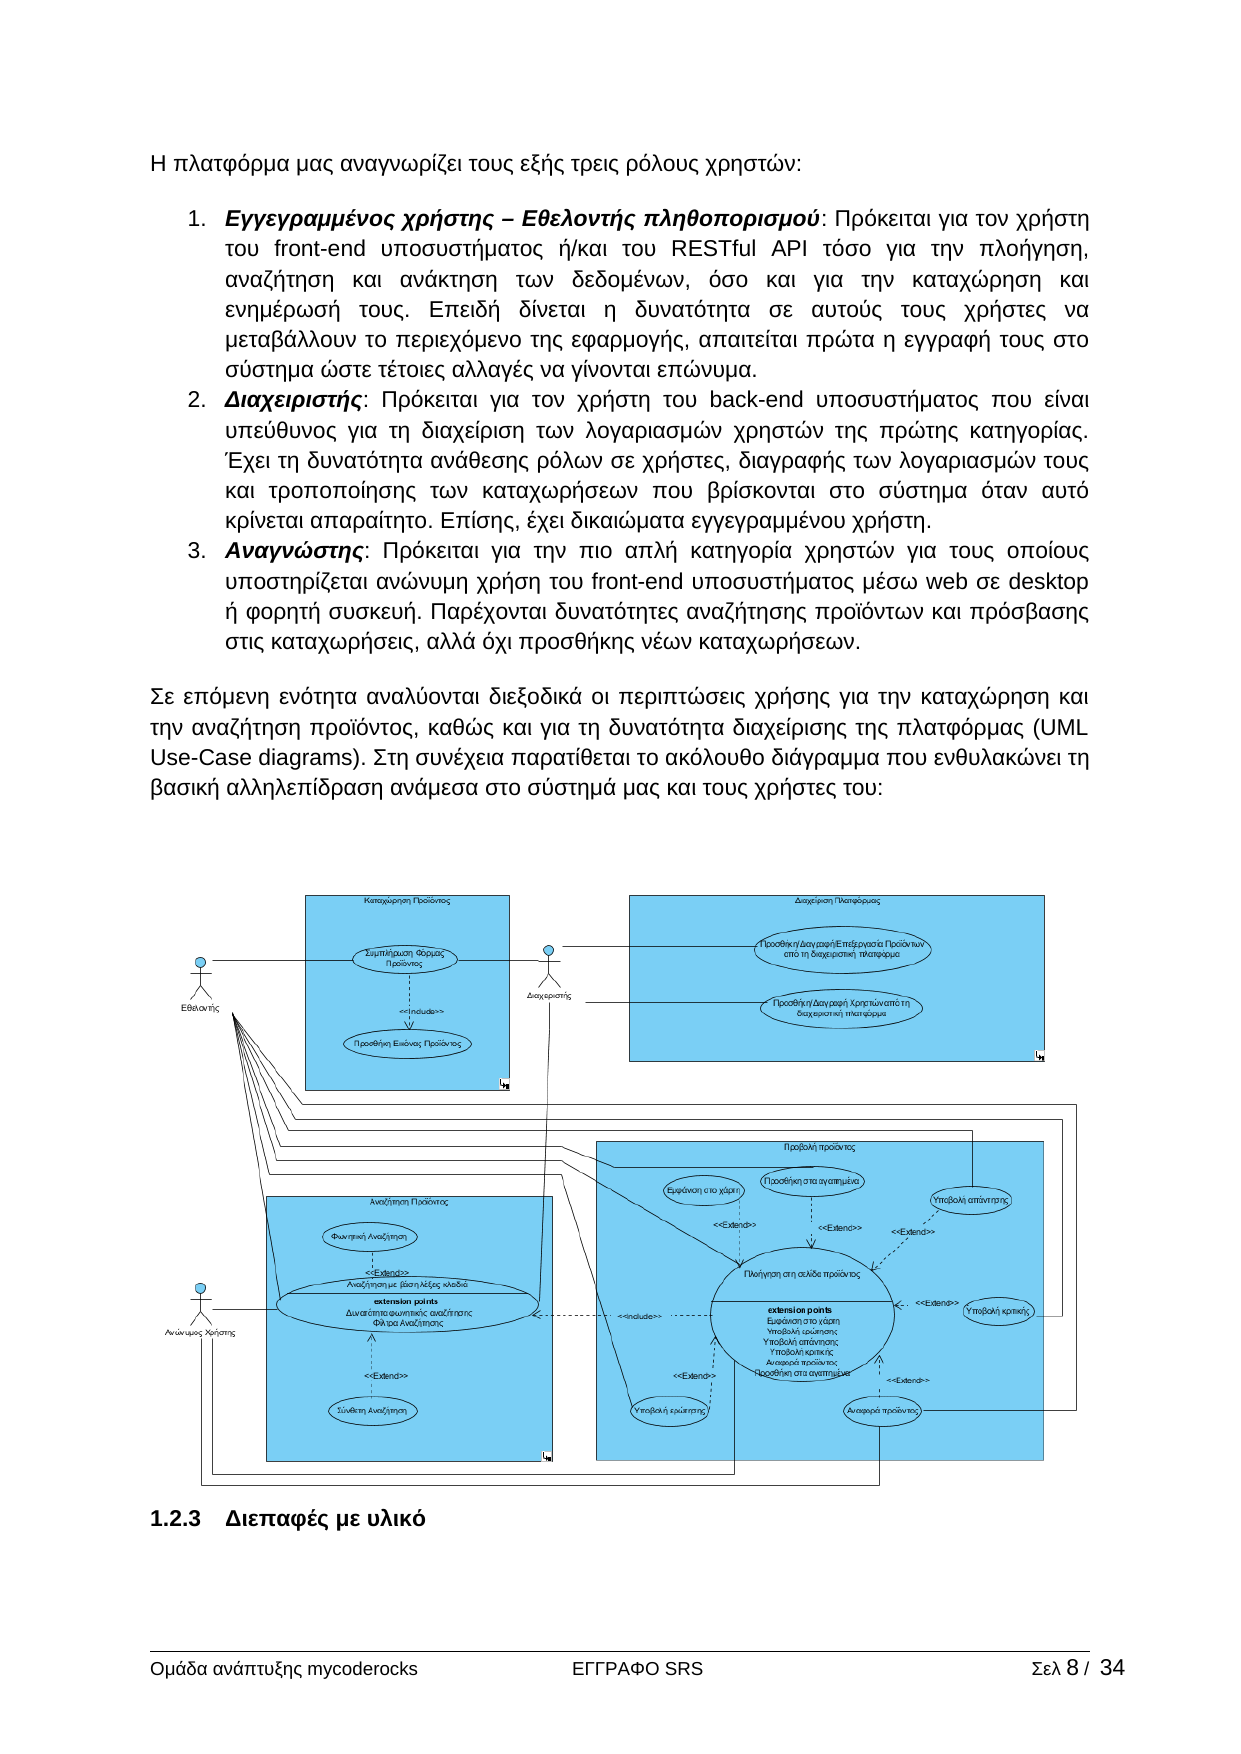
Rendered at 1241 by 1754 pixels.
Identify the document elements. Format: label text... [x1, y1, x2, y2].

text Σε επόμενη ενότητα αναλύονται διεξοδικά οι περιπτώσεις χρήσης για την καταχώρηση και την αναζήτηση προϊόντος, καθώς και για τη δυνατότητα διαχείρισης της πλατφόρμας (UML Use-Case diagrams). Στη συνέχεια παρατίθεται το ακόλουθο διάγραμμα που ενθυλακώνει τη βασική αλληλεπίδραση ανάμεσα στο σύστημά μας και τους χρήστες του: [150, 683, 1090, 800]
list Εγγεγραμμένος χρήστης – Εθελοντής πληθοπορισμού: Πρόκειται για τον χρήστη του front-end υποσυστήματος ή/και του RESTful API τόσο για την πλοήγηση, αναζήτηση και ανάκτηση των δεδομένων, όσο και για την καταχώρηση και ενημέρωσή τους. Επειδή δίνεται η δυνατότητα σε αυτούς τους χρήστες να μεταβάλλουν το περιεχόμενο της εφαρμογής, απαιτείται πρώτα η εγγραφή τους στο σύστημα ώστε τέτοιες αλλαγές να γίνονται επώνυμα. [187, 205, 1090, 383]
picture [150, 884, 1091, 1493]
list Αναγνώστης: Πρόκειται για την πιο απλή κατηγορία χρηστών για τους οποίους υποστηρίζεται ανώνυμη χρήση του front-end υποσυστήματος μέσω web σε desktop ή φορητή συσκευή. Παρέχονται δυνατότητες αναζήτησης προϊόντων και πρόσβασης στις καταχωρήσεις, αλλά όχι προσθήκης νέων καταχωρήσεων. [187, 537, 1090, 654]
text 1.2.3 Διεπαφές με υλικό [150, 1505, 1090, 1532]
list Διαχειριστής: Πρόκειται για τον χρήστη του back-end υποσυστήματος που είναι υπεύθυνος για τη διαχείριση των λογαριασμών χρηστών της πρώτης κατηγορίας. Έχει τη δυνατότητα ανάθεσης ρόλων σε χρήστες, διαγραφής των λογαριασμών τους και τροποποίησης των καταχωρήσεων που βρίσκονται στο σύστημα όταν αυτό κρίνεται απαραίτητο. Επίσης, έχει δικαιώματα εγγεγραμμένου χρήστη. [187, 386, 1090, 534]
text Η πλατφόρμα μας αναγνωρίζει τους εξής τρεις ρόλους χρηστών: [150, 150, 1090, 176]
